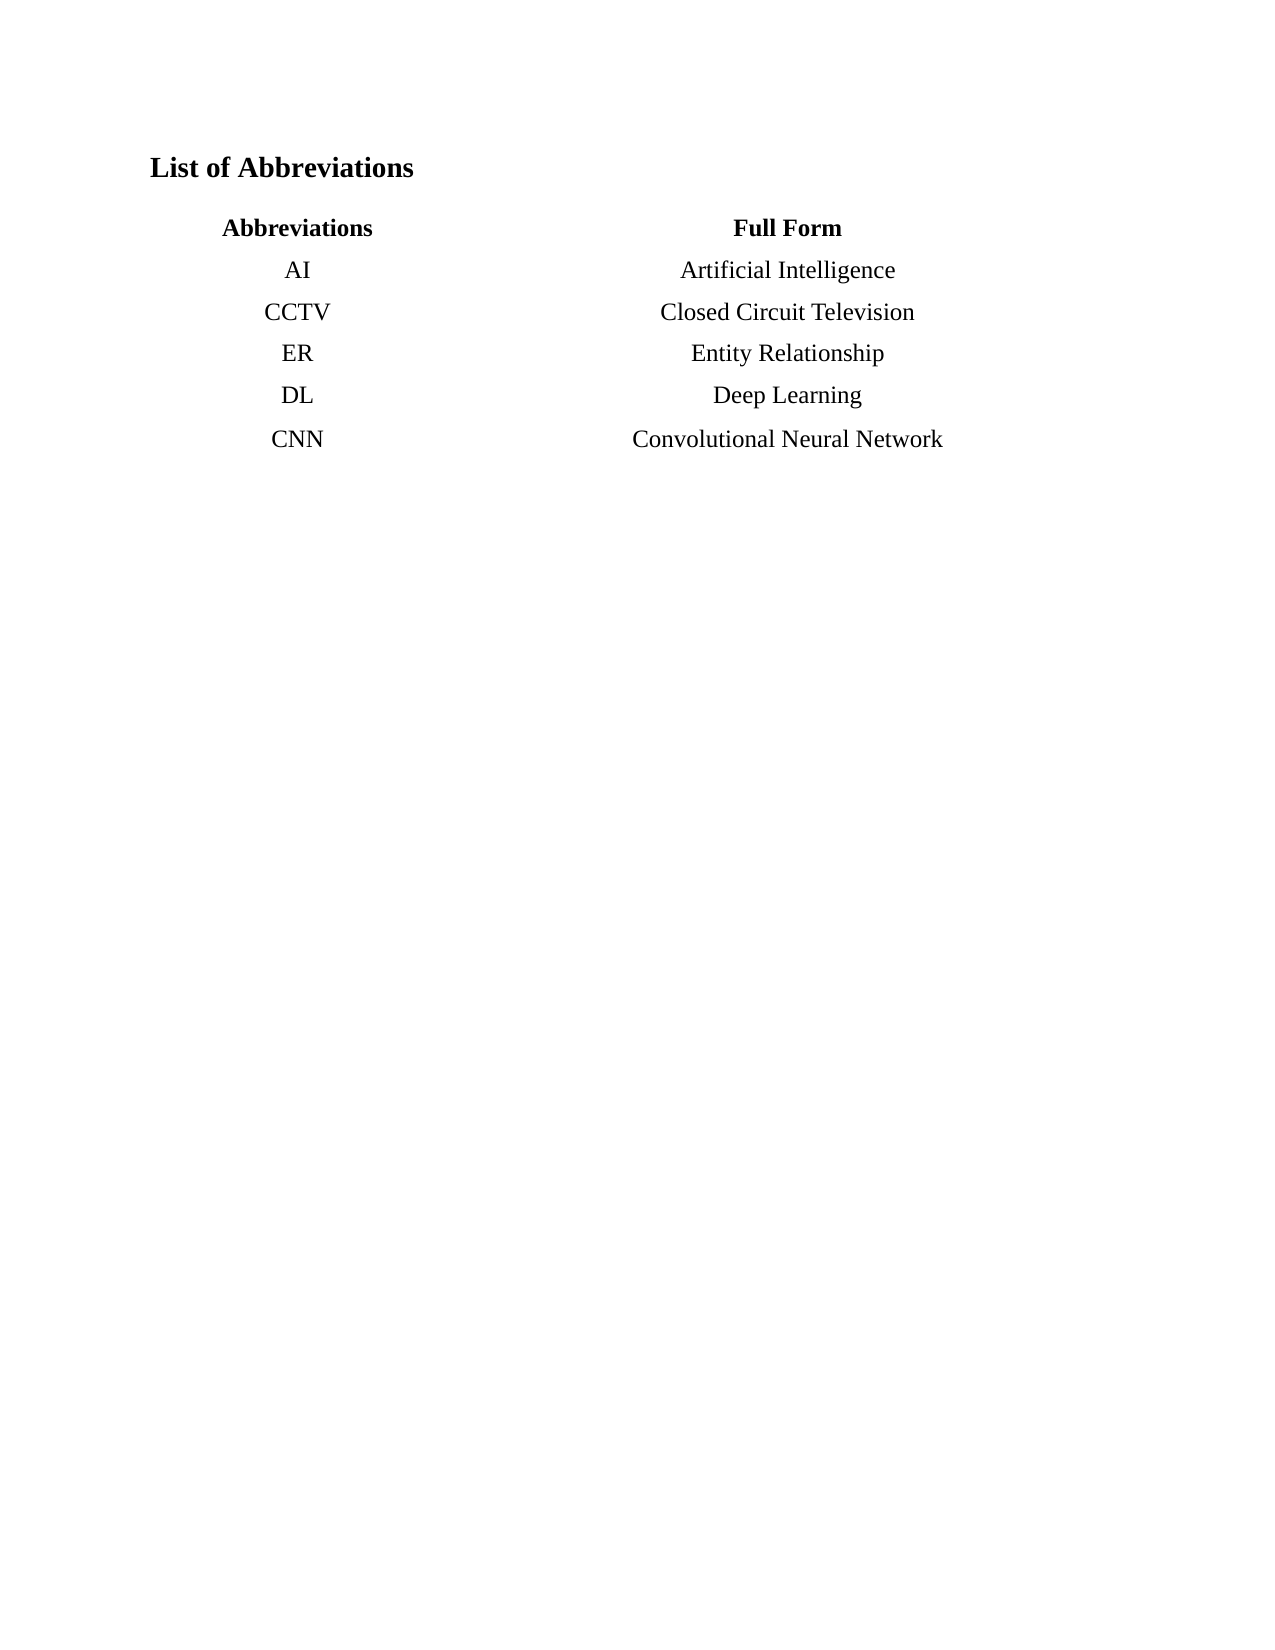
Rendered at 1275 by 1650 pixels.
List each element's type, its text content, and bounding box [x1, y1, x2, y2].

table_cell AI [147, 255, 447, 297]
table_cell DL [147, 380, 447, 424]
table_header Full Form [448, 213, 1128, 255]
table_cell CCTV [147, 297, 447, 338]
table_cell Convolutional Neural Network [448, 424, 1128, 468]
table_cell CNN [147, 424, 447, 468]
table_cell Artificial Intelligence [448, 255, 1128, 297]
table_cell ER [147, 339, 447, 380]
table_cell Closed Circuit Television [448, 297, 1128, 338]
table_cell Deep Learning [448, 380, 1128, 424]
table_header Abbreviations [147, 213, 447, 255]
text List of Abbreviations [150, 150, 1125, 183]
table_cell Entity Relationship [448, 339, 1128, 380]
